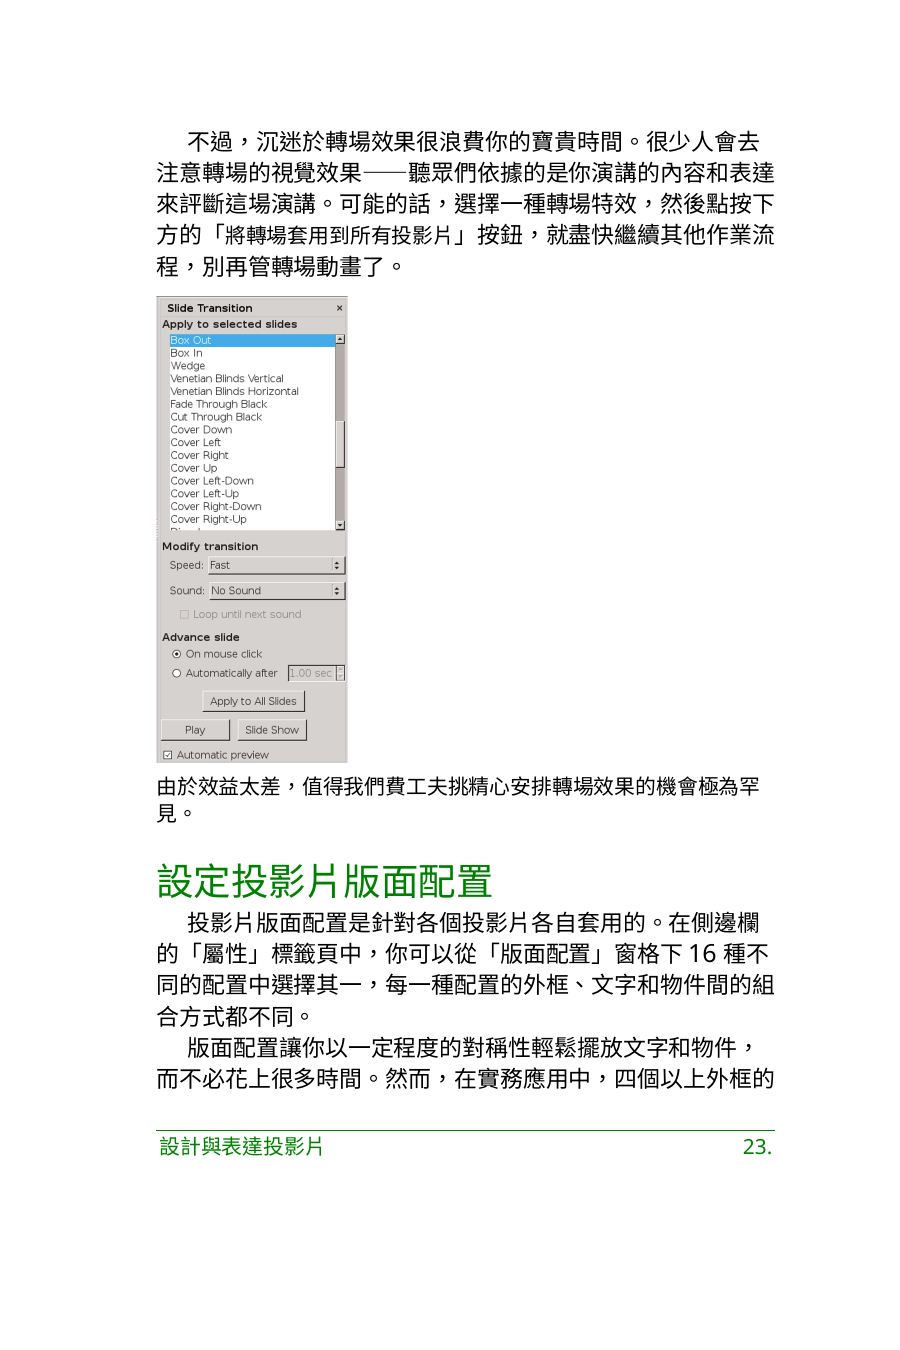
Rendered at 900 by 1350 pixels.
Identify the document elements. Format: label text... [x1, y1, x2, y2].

subtitle 設定投影片版面配置 [156, 852, 775, 906]
text 版面配置讓你以一定程度的對稱性輕鬆擺放文字和物件，而不必花上很多時間。然而，在實務應用中，四個以上外框的 [156, 1031, 775, 1094]
table_header [156, 297, 775, 765]
picture [156, 296, 348, 763]
text 投影片版面配置是針對各個投影片各自套用的。在側邊欄的「屬性」標籤頁中，你可以從「版面配置」窗格下16 種不同的配置中選擇其一，每一種配置的外框、文字和物件間的組合方式都不同。 [156, 906, 775, 1031]
table_cell 由於效益太差，值得我們費工夫挑精心安排轉場效果的機會極為罕見。 [156, 765, 775, 827]
text 不過，沉迷於轉場效果很浪費你的寶貴時間。很少人會去注意轉場的視覺效果——聽眾們依據的是你演講的內容和表達來評斷這場演講。可能的話，選擇一種轉場特效，然後點按下方的「將轉場套用到所有投影片」按鈕，就盡快繼續其他作業流程，別再管轉場動畫了。 [156, 125, 775, 281]
